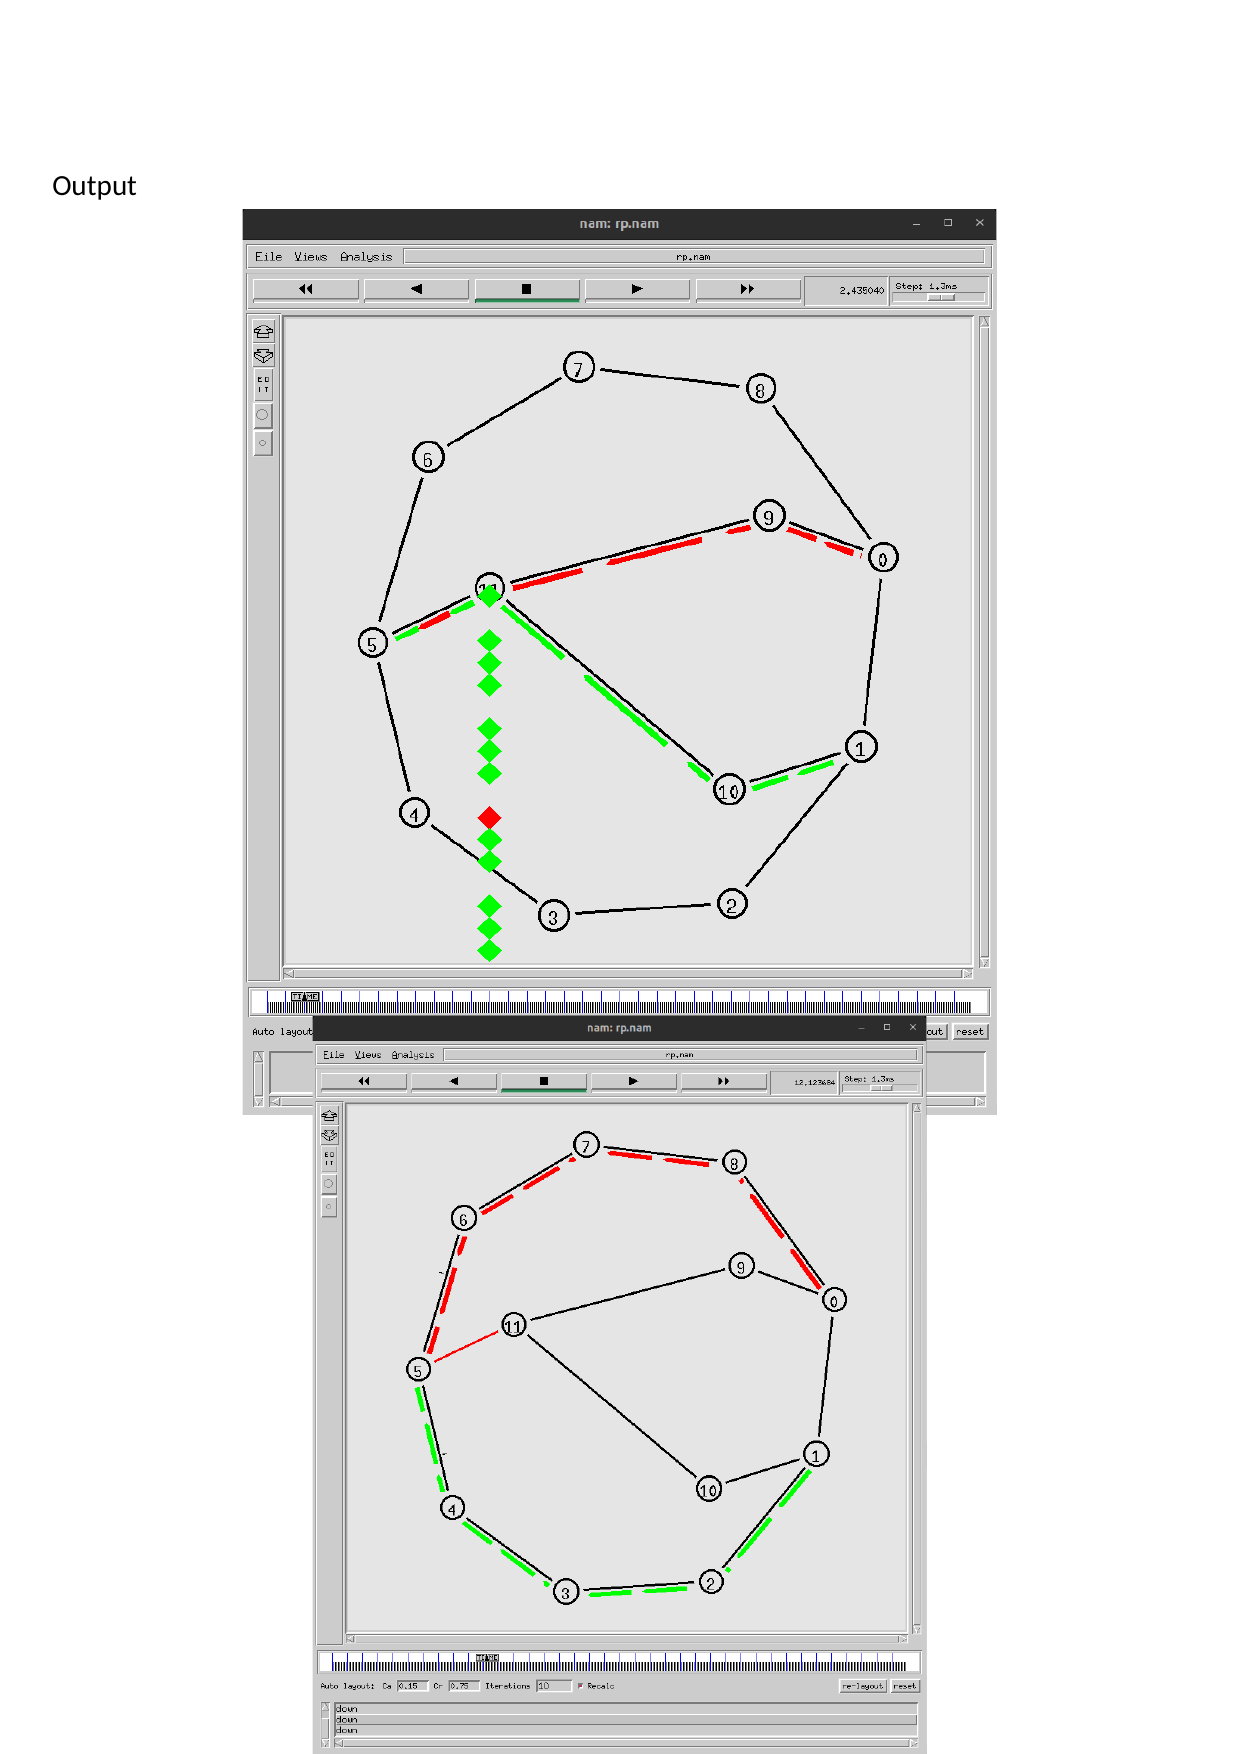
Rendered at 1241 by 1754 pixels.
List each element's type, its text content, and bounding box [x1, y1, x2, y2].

text Output [52, 167, 1162, 202]
